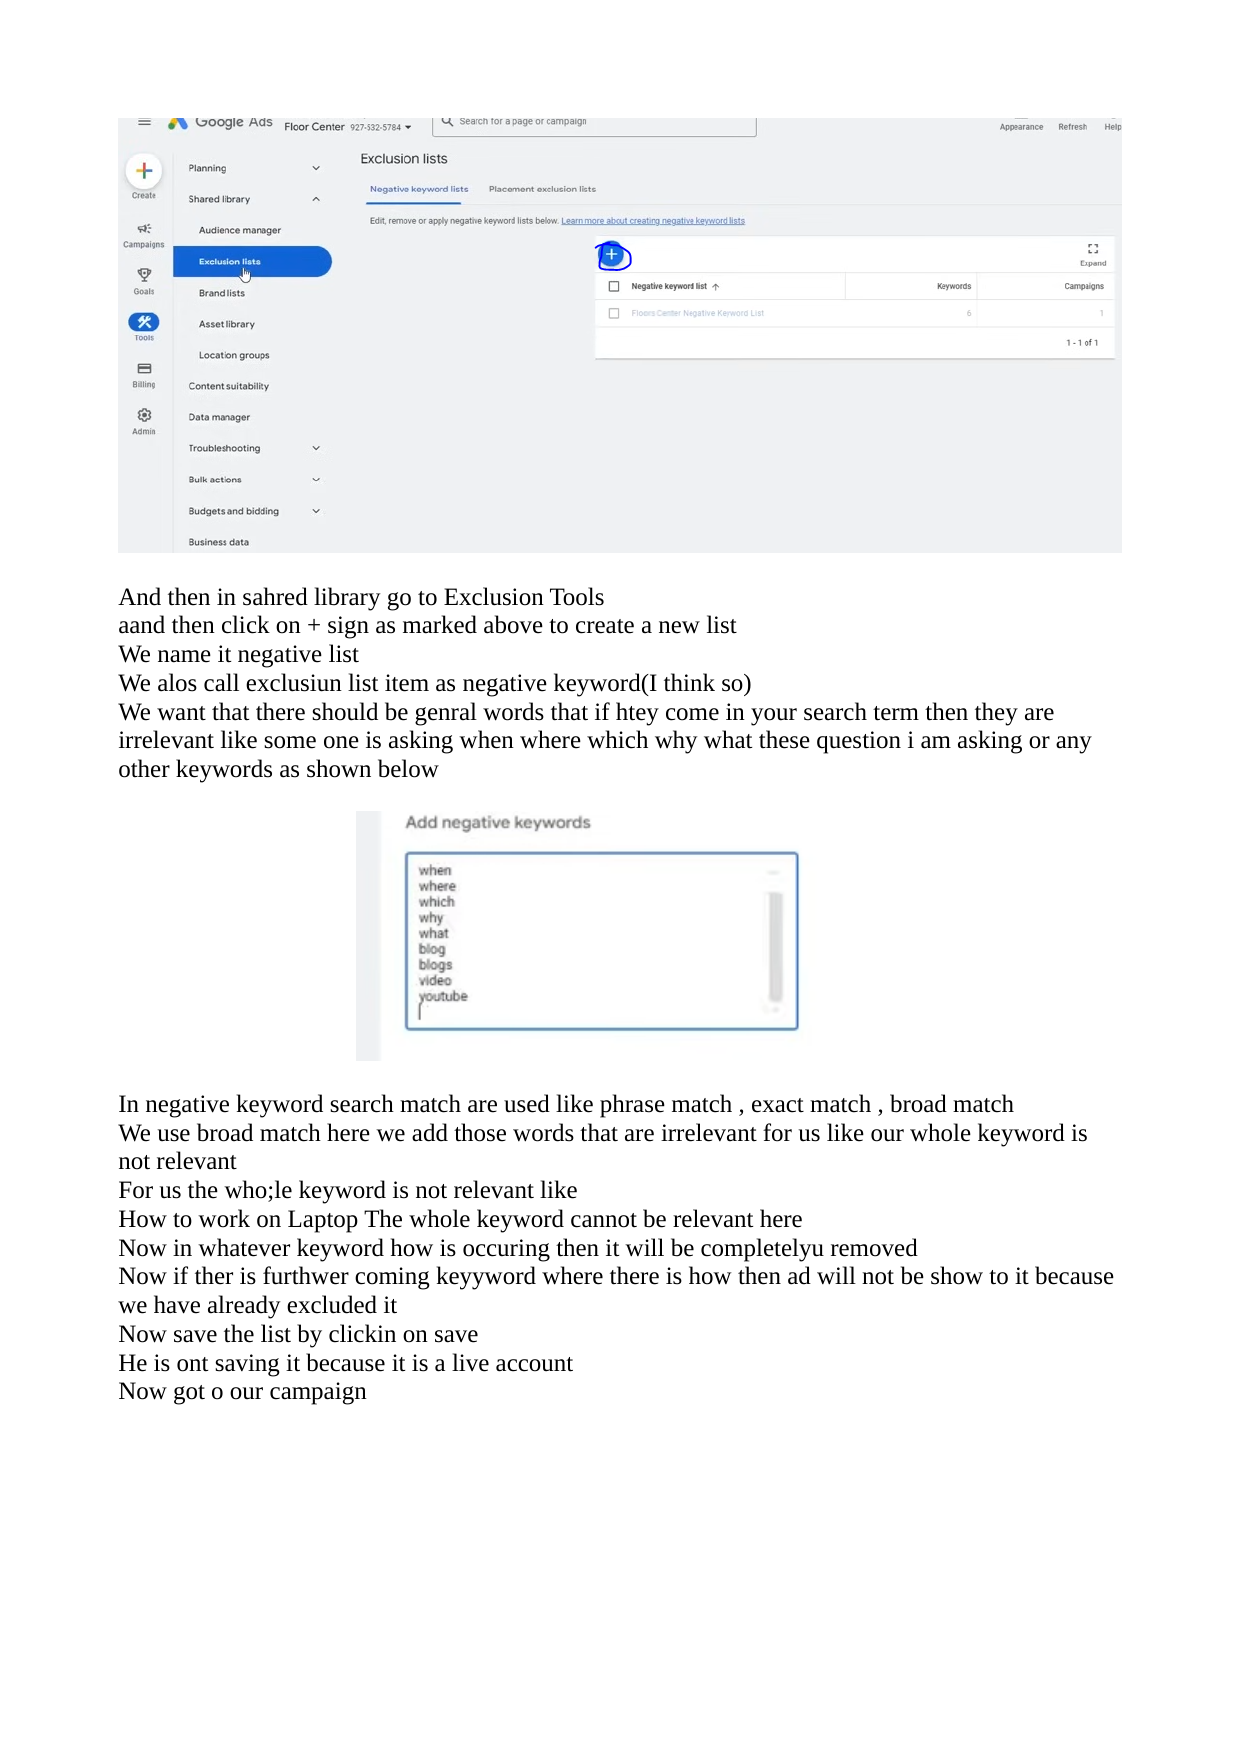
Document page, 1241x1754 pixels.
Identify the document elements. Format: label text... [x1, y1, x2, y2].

text We use broad match here we add those words that are irrelevant for us like our whole keyword is not relevant [118, 1118, 1122, 1175]
text For us the who;le keyword is not relevant like [118, 1175, 1122, 1204]
picture [356, 811, 884, 1061]
text In negative keyword search match are used like phrase match , exact match , broad match [118, 1089, 1122, 1118]
text Now got o our campaign [118, 1376, 1122, 1405]
text aand then click on + sign as marked above to create a new list [118, 610, 1122, 639]
text We name it negative list [118, 639, 1122, 668]
text How to work on Laptop The whole keyword cannot be relevant here [118, 1204, 1122, 1233]
text We want that there should be genral words that if htey come in your search term then they are irrelevant like some one is asking when where which why what these question i am asking or any other keywords as shown below [118, 697, 1122, 783]
text And then in sahred library go to Exclusion Tools [118, 582, 1122, 610]
text We alos call exclusiun list item as negative keyword(I think so) [118, 668, 1122, 697]
picture [118, 118, 1122, 553]
text He is ont saving it because it is a live account [118, 1348, 1122, 1376]
text Now in whatever keyword how is occuring then it will be completelyu removed [118, 1233, 1122, 1261]
text Now if ther is furthwer coming keyyword where there is how then ad will not be show to it because we have already excluded it [118, 1261, 1122, 1319]
text Now save the list by clickin on save [118, 1319, 1122, 1348]
